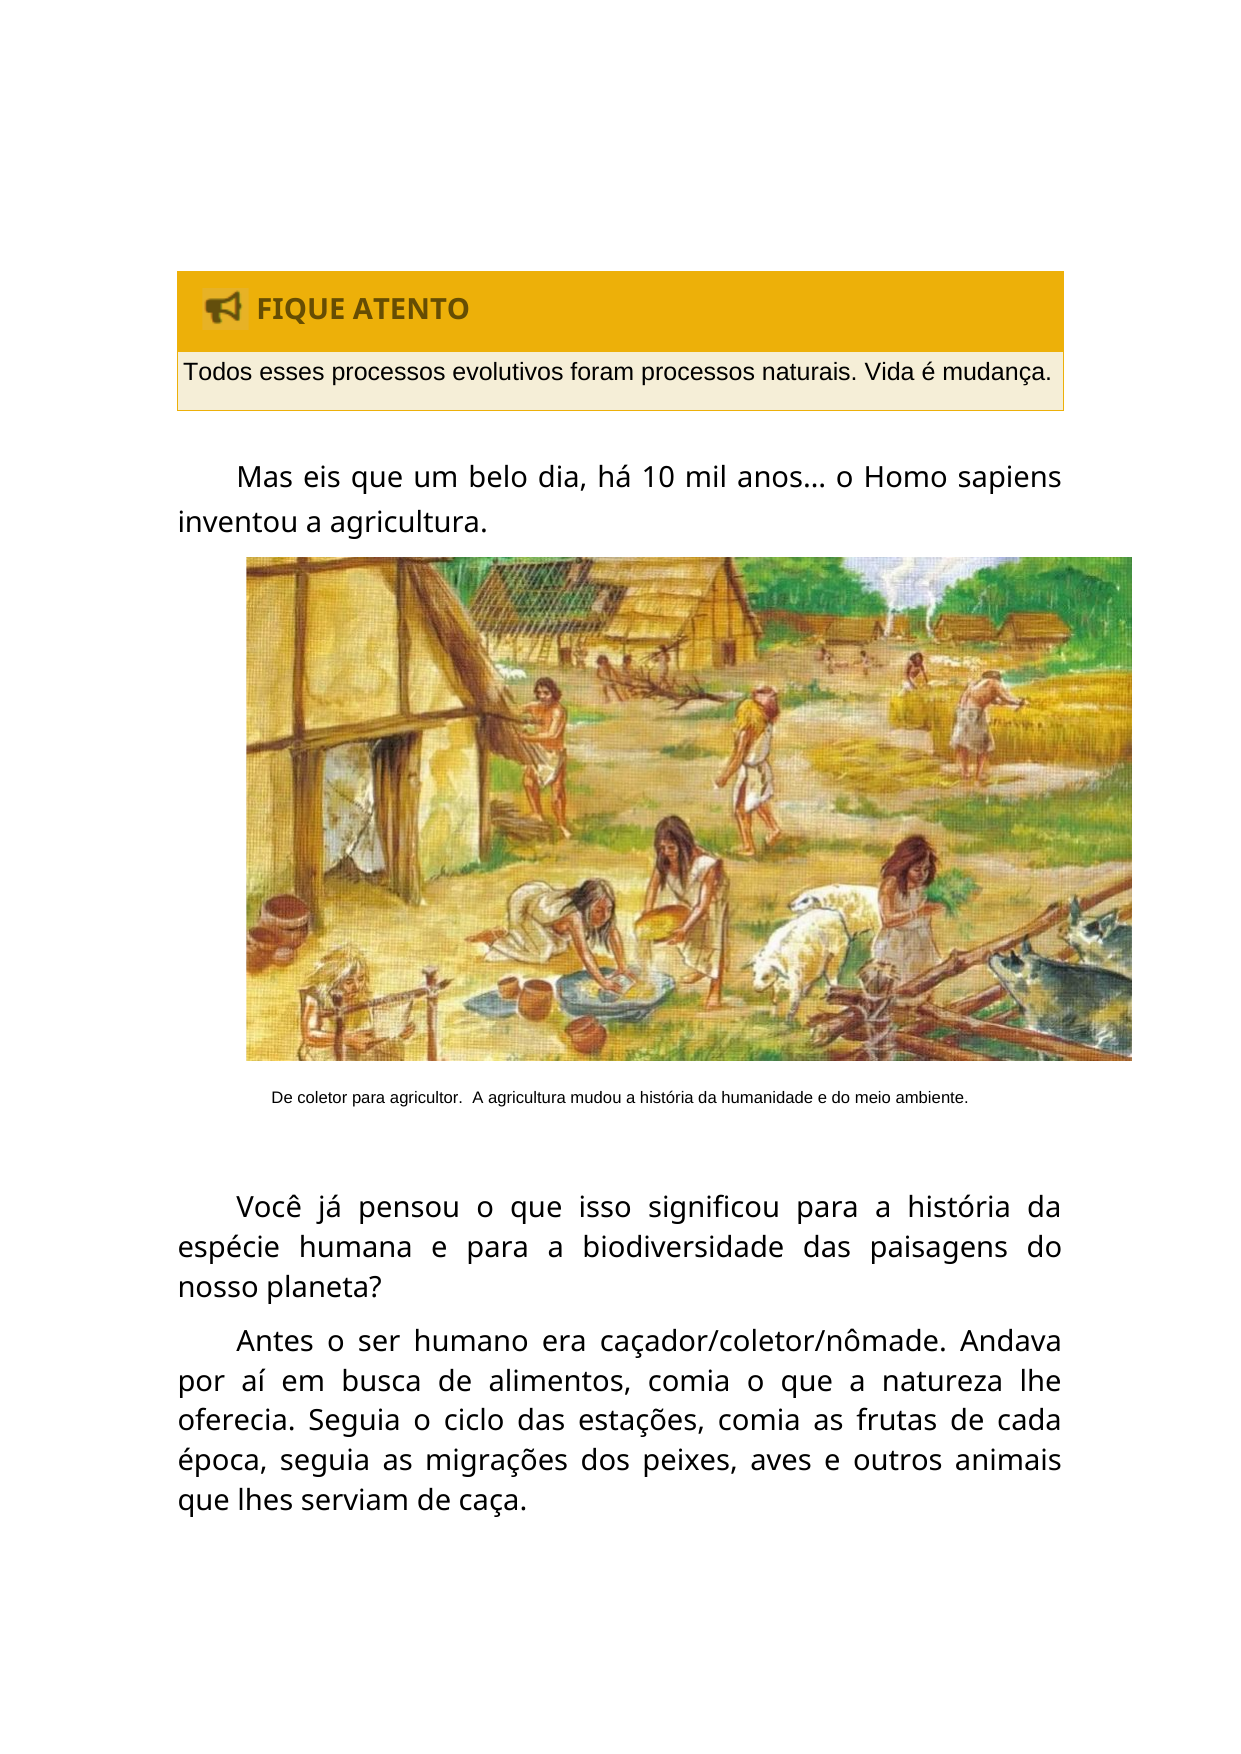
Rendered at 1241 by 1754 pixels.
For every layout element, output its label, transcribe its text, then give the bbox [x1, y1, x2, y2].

table_header FIQUE ATENTO [178, 272, 1063, 351]
text De coletor para agricultor. A agricultura mudou a história da humanidade e do meio ambiente. [177, 1073, 1063, 1112]
text Mas eis que um belo dia, há 10 mil anos… o Homo sapiens inventou a agricultura. [177, 456, 1063, 541]
picture [202, 288, 249, 330]
picture [246, 557, 1132, 1061]
text Antes o ser humano era caçador/coletor/nômade. Andava por aí em busca de alimentos, comia o que a natureza lhe oferecia. Seguia o ciclo das estações, comia as frutas de cada época, seguia as migrações dos peixes, aves e outros animais que lhes serviam de caça. [177, 1320, 1063, 1519]
text Você já pensou o que isso significou para a história da espécie humana e para a biodiversidade das paisagens do nosso planeta? [177, 1187, 1063, 1306]
table_cell Todos esses processos evolutivos foram processos naturais. Vida é mudança. [178, 352, 1063, 410]
